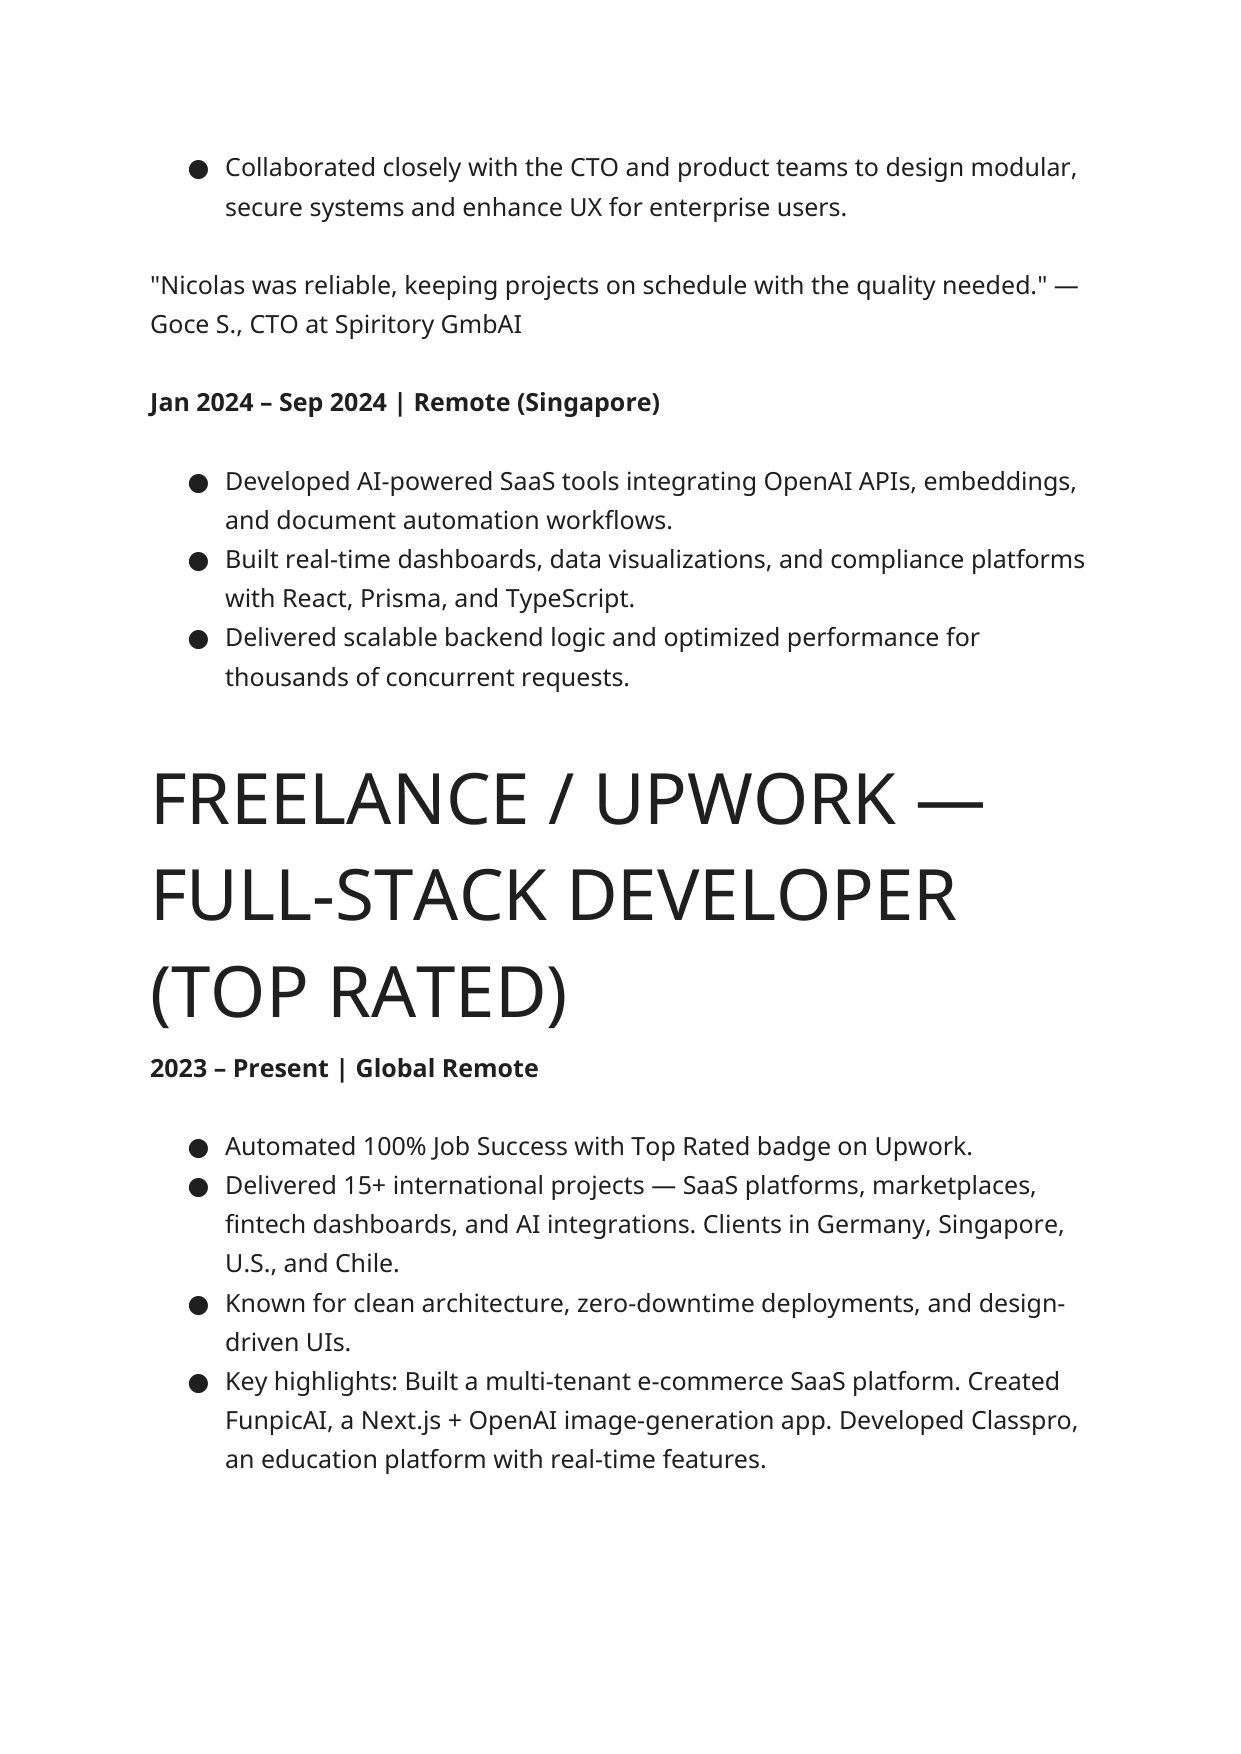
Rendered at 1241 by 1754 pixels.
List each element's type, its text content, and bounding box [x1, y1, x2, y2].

text 2023 – Present | Global Remote [150, 1050, 1090, 1084]
list Developed AI-powered SaaS tools integrating OpenAI APIs, embeddings, and document automation workflows. [187, 463, 1090, 537]
text "Nicolas was reliable, keeping projects on schedule with the quality needed." — Goce S., CTO at Spiritory GmbAI [150, 267, 1090, 341]
list Delivered 15+ international projects — SaaS platforms, marketplaces, fintech dashboards, and AI integrations. Clients in Germany, Singapore, U.S., and Chile. [187, 1168, 1090, 1280]
list Automated 100% Job Success with Top Rated badge on Upwork. [187, 1128, 1090, 1163]
list Built real-time dashboards, data visualizations, and compliance platforms with React, Prisma, and TypeScript. [187, 542, 1090, 615]
list Delivered scalable backend logic and optimized performance for thousands of concurrent requests. [187, 620, 1090, 693]
text Jan 2024 – Sep 2024 | Remote (Singapore) [150, 385, 1090, 419]
subtitle FREELANCE / UPWORK — FULL-STACK DEVELOPER (TOP RATED) [150, 748, 1090, 1038]
list Collaborated closely with the CTO and product teams to design modular, secure systems and enhance UX for enterprise users. [187, 150, 1090, 223]
list Known for clean architecture, zero-downtime deployments, and design-driven UIs. [187, 1285, 1090, 1358]
list Key highlights: Built a multi-tenant e-commerce SaaS platform. Created FunpicAI, a Next.js + OpenAI image-generation app. Developed Classpro, an education platform with real-time features. [187, 1363, 1090, 1476]
